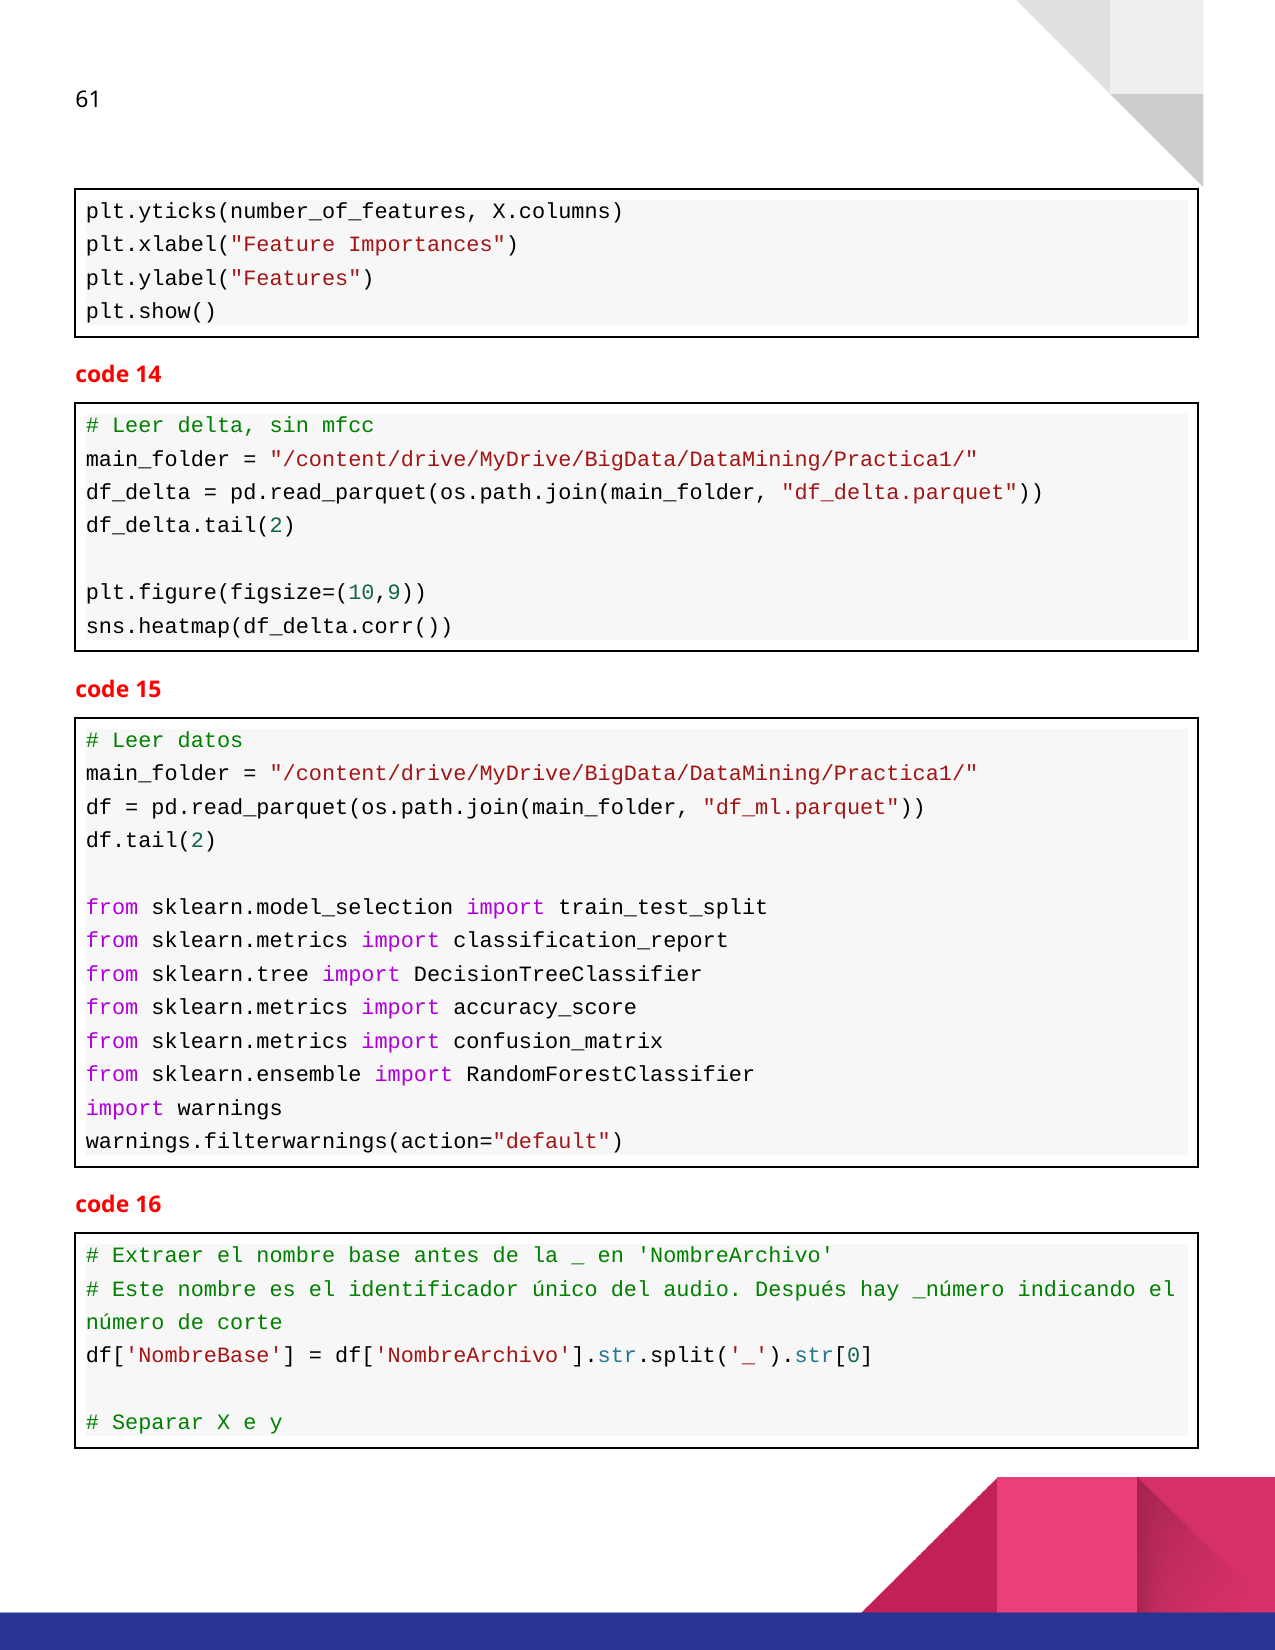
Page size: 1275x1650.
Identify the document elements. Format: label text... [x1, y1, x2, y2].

text code 14 [75, 358, 1198, 390]
table_header # Leer datos main_folder = "/content/drive/MyDrive/BigData/DataMining/Practica1/" df = pd.read_parquet(os.path.join(main_folder, "df_ml.parquet")) df.tail(2) from sklearn.model_selection import train_test_split from sklearn.metrics import classification_report from sklearn.tree import DecisionTreeClassifier from sklearn.metrics import accuracy_score from sklearn.metrics import confusion_matrix from sklearn.ensemble import RandomForestClassifier import warnings warnings.filterwarnings(action="default") [76, 719, 1197, 1166]
text code 15 [75, 673, 1198, 704]
text code 16 [75, 1188, 1198, 1220]
picture [0, 1475, 1275, 1650]
table_header # Extraer el nombre base antes de la _ en 'NombreArchivo' # Este nombre es el identificador único del audio. Después hay _número indicando el número de corte df['NombreBase'] = df['NombreArchivo'].str.split('_').str[0] # Separar X e y [76, 1234, 1197, 1447]
picture [1015, 0, 1204, 188]
table_header # Leer delta, sin mfcc main_folder = "/content/drive/MyDrive/BigData/DataMining/Practica1/" df_delta = pd.read_parquet(os.path.join(main_folder, "df_delta.parquet")) df_delta.tail(2) plt.figure(figsize=(10,9)) sns.heatmap(df_delta.corr()) [76, 404, 1197, 650]
table_header plt.yticks(number_of_features, X.columns) plt.xlabel("Feature Importances") plt.ylabel("Features") plt.show() [76, 190, 1197, 336]
